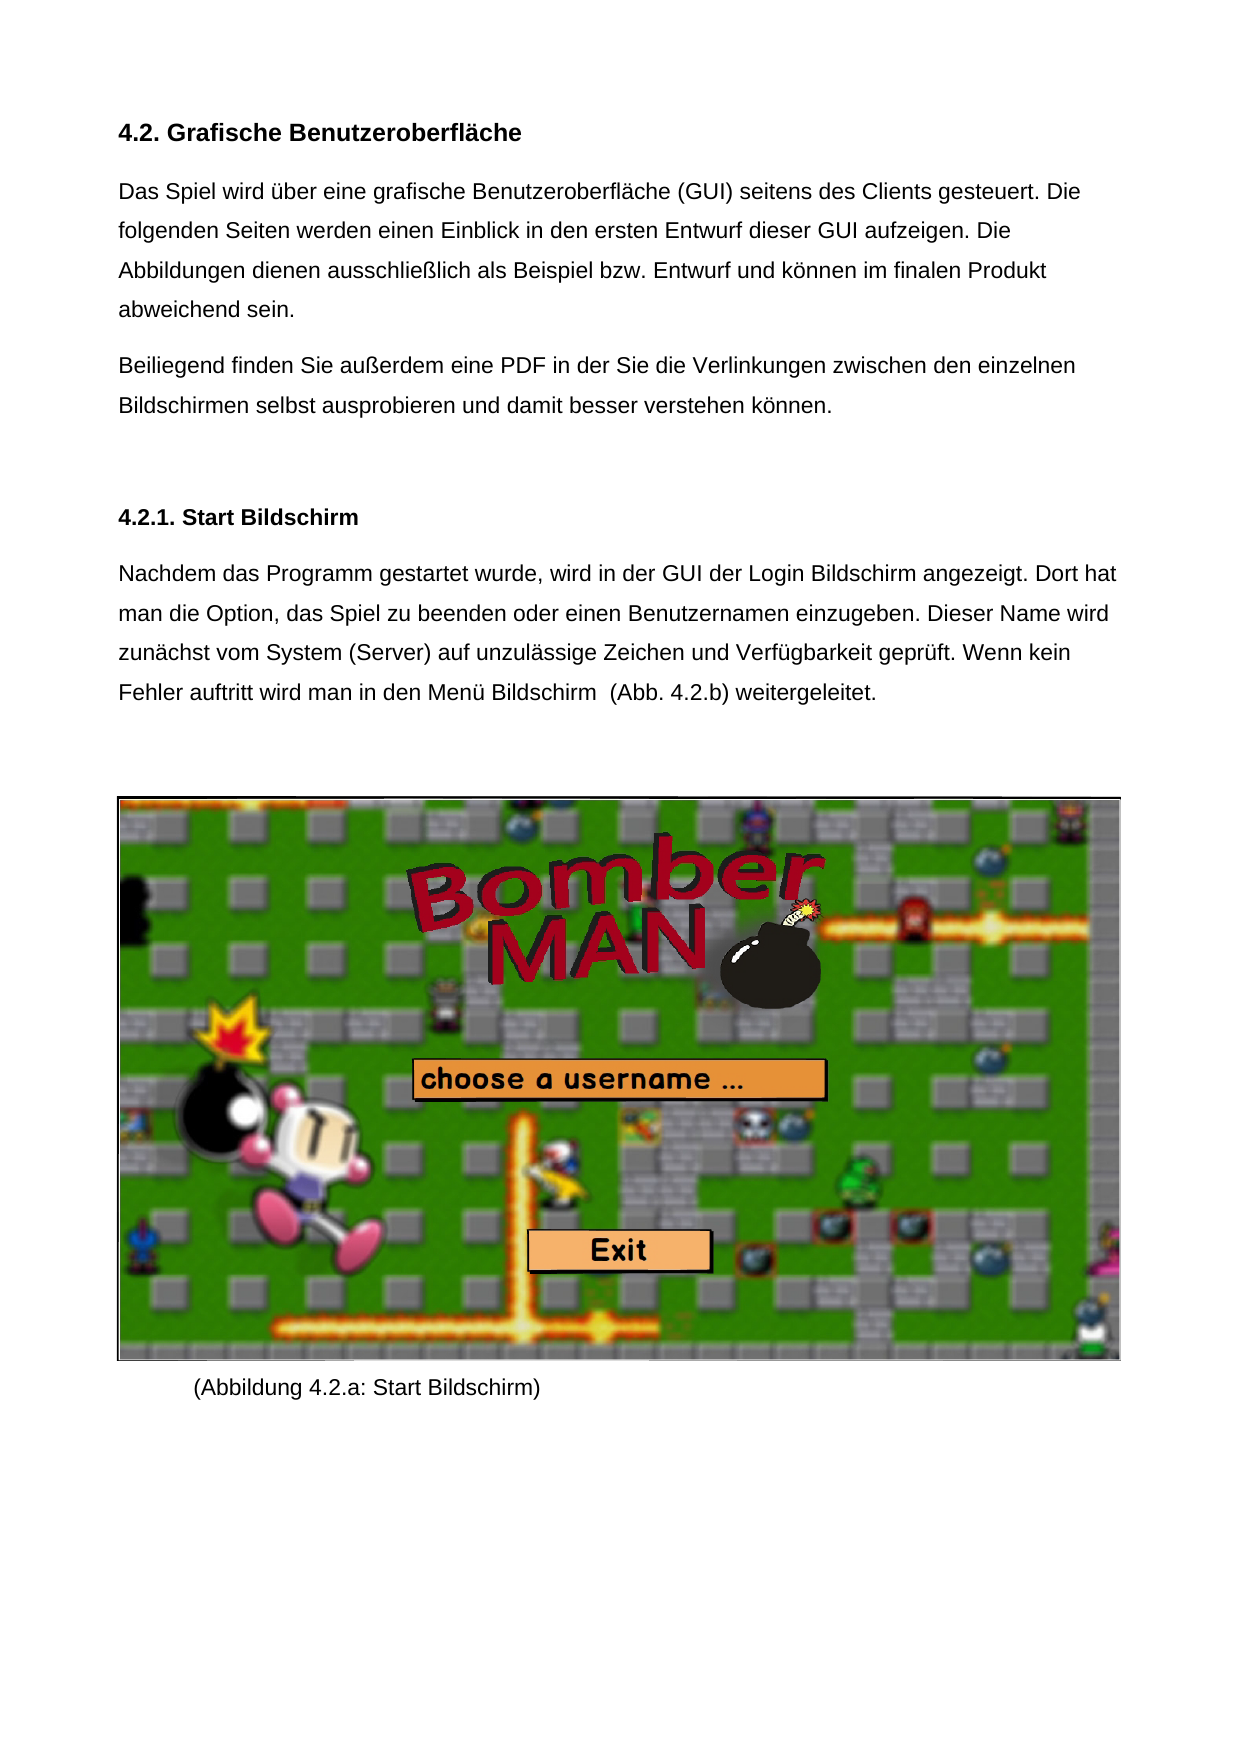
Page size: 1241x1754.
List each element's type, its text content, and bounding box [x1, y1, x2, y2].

text Beiliegend finden Sie außerdem eine PDF in der Sie die Verlinkungen zwischen den einzelnen Bildschirmen selbst ausprobieren und damit besser verstehen können. [118, 352, 1122, 418]
text Das Spiel wird über eine grafische Benutzeroberfläche (GUI) seitens des Clients gesteuert. Die folgenden Seiten werden einen Einblick in den ersten Entwurf dieser GUI aufzeigen. Die Abbildungen dienen ausschließlich als Beispiel bzw. Entwurf und können im finalen Produkt abweichend sein. [118, 178, 1122, 323]
text 4.2. Grafische Benutzeroberfläche [118, 118, 1122, 147]
text (Abbildung 4.2.a: Start Bildschirm) [118, 791, 1122, 1400]
text 4.2.1. Start Bildschirm [118, 504, 1122, 531]
text Nachdem das Programm gestartet wurde, wird in der GUI der Login Bildschirm angezeigt. Dort hat man die Option, das Spiel zu beenden oder einen Benutzernamen einzugeben. Dieser Name wird zunächst vom System (Server) auf unzulässige Zeichen und Verfügbarkeit geprüft. Wenn kein Fehler auftritt wird man in den Menü Bildschirm (Abb. 4.2.b) weitergeleitet. [118, 560, 1122, 705]
